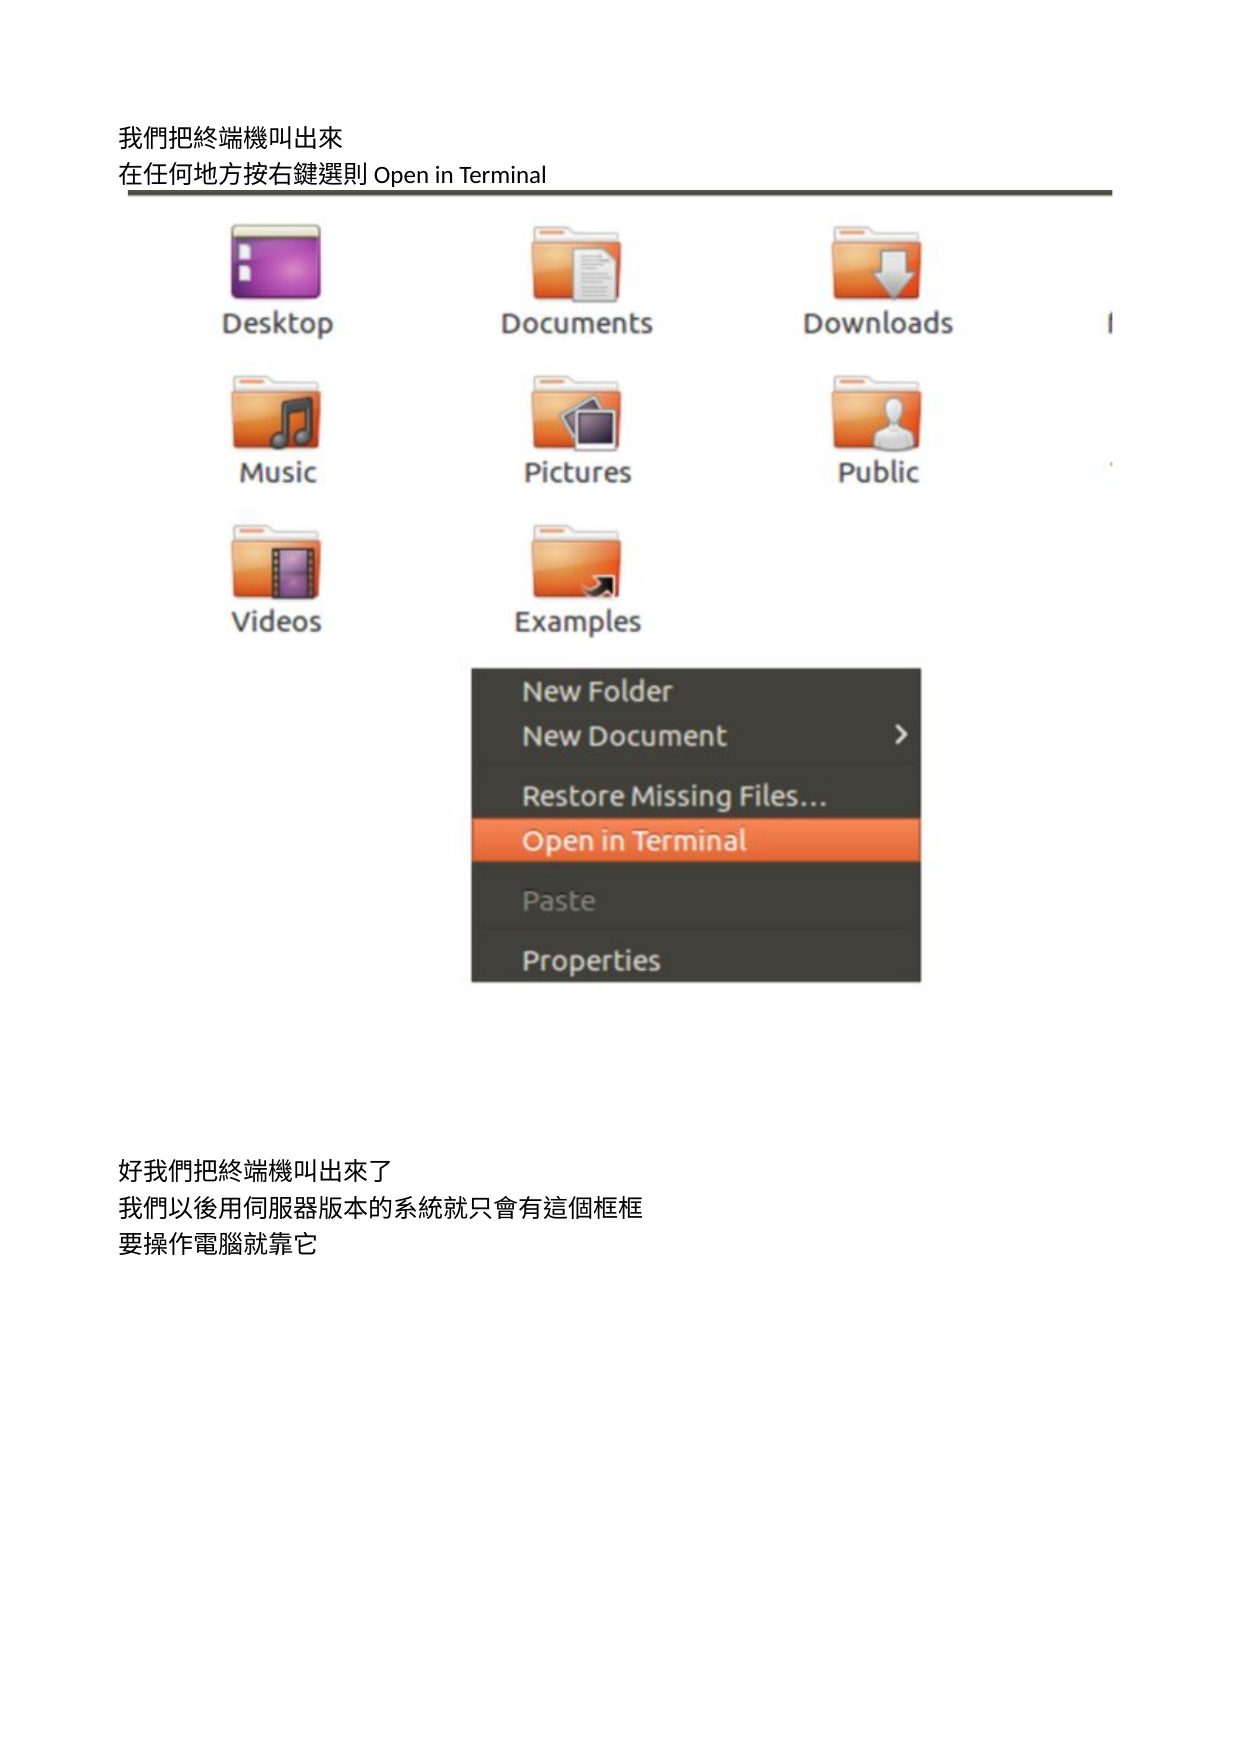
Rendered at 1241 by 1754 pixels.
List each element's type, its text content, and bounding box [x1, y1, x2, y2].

text 我們以後用伺服器版本的系統就只會有這個框框 [118, 1188, 1122, 1224]
text 我們把終端機叫出來 [118, 118, 1122, 154]
text 在任何地方按右鍵選則 Open in Terminal [118, 154, 1122, 191]
text 好我們把終端機叫出來了 [118, 1152, 1122, 1188]
picture [127, 190, 1113, 1122]
text 要操作電腦就靠它 [118, 1224, 1122, 1261]
